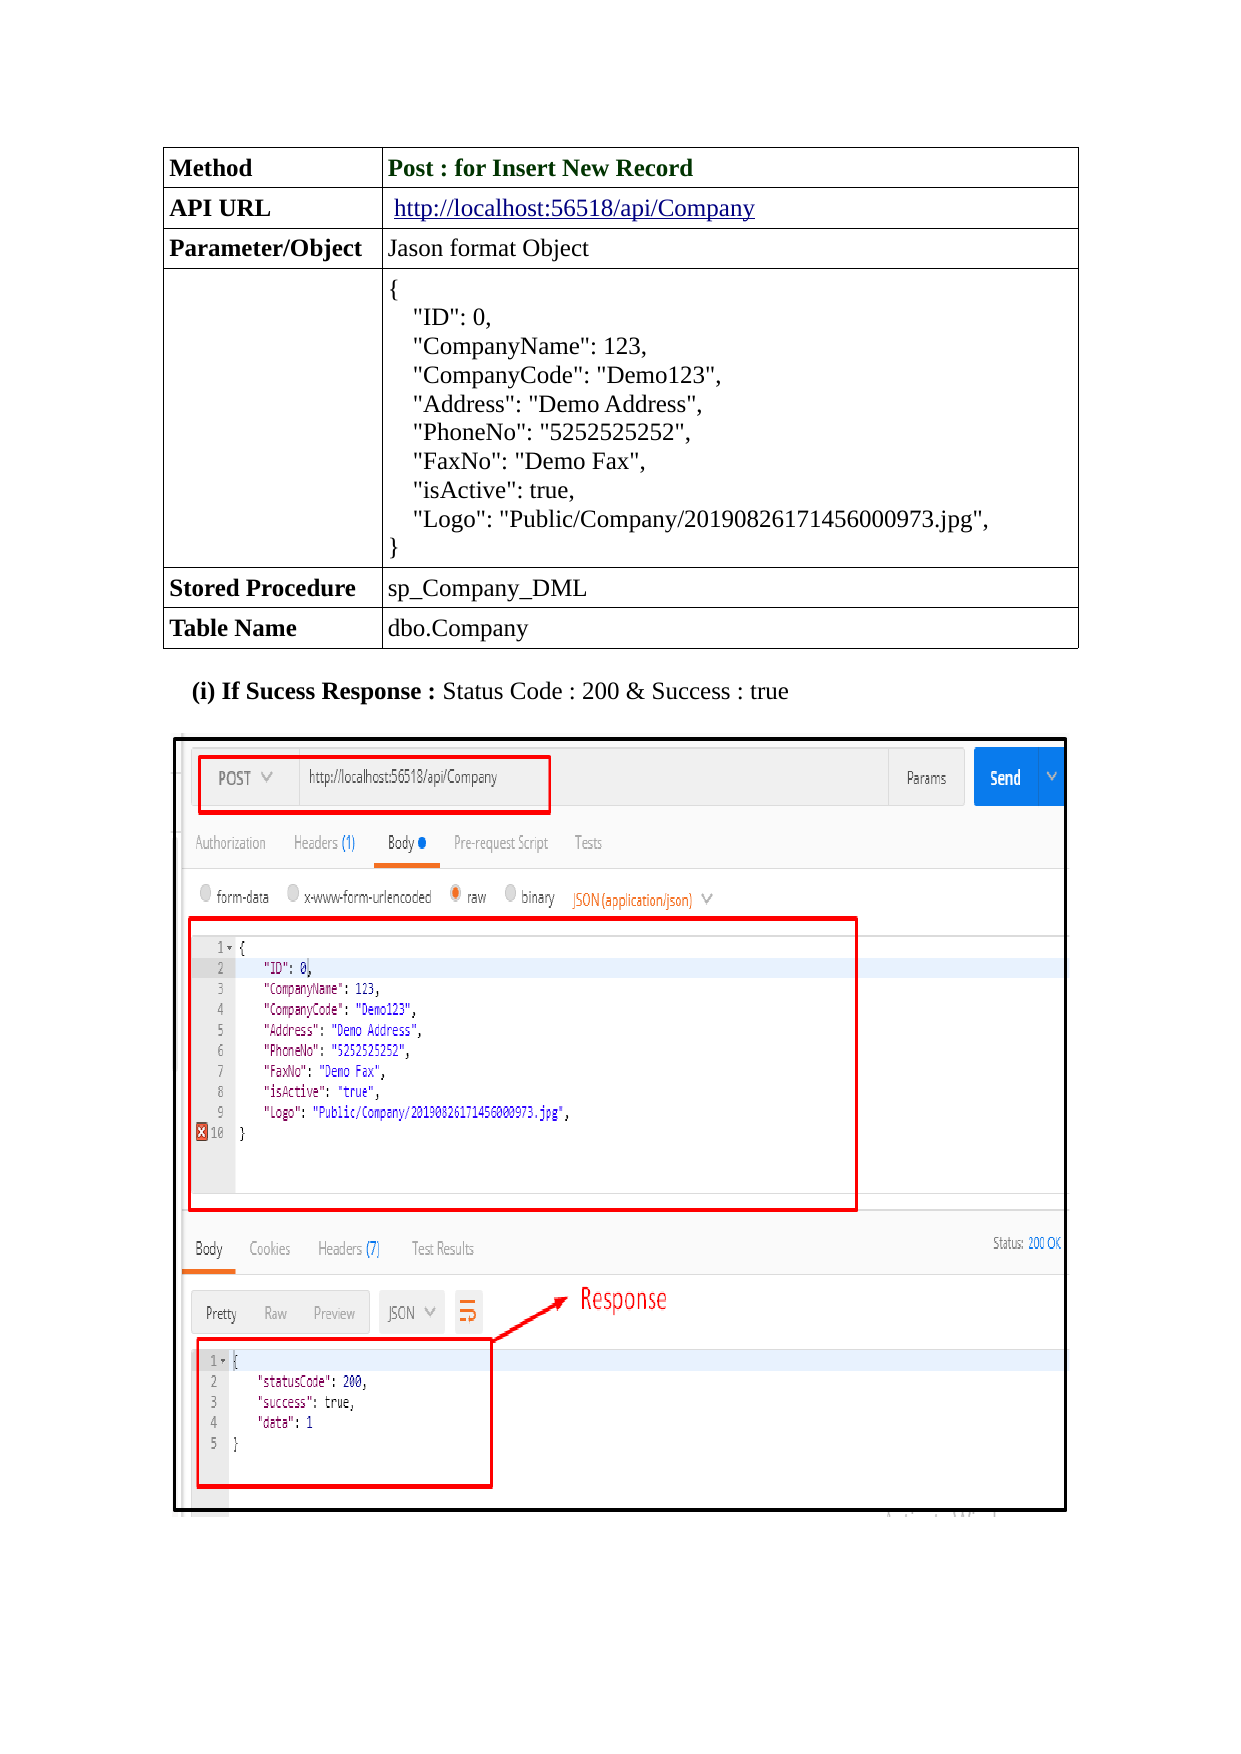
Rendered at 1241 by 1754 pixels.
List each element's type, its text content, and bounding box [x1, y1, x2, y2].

table_cell dbo.Company [383, 608, 1078, 647]
text (i) If Sucess Response : Status Code : 200 & Success : true [118, 676, 1122, 705]
table_cell http://localhost:56518/api/Company [383, 188, 1078, 227]
table_header Method [164, 148, 382, 187]
table_cell { "ID": 0, "CompanyName": 123, "CompanyCode": "Demo123", "Address": "Demo Address", "PhoneNo": "5252525252", "FaxNo": "Demo Fax", "isActive": true, "Logo": "Public/Company/20190826171456000973.jpg", } [383, 269, 1078, 567]
table_cell Parameter/Object [164, 229, 382, 268]
picture [170, 733, 1070, 1517]
table_cell sp_Company_DML [383, 568, 1078, 607]
table_header Post : for Insert New Record [383, 148, 1078, 187]
table_cell API URL [164, 188, 382, 227]
table_cell Jason format Object [383, 229, 1078, 268]
table_cell Table Name [164, 608, 382, 647]
table_cell [164, 269, 382, 567]
table_cell Stored Procedure [164, 568, 382, 607]
